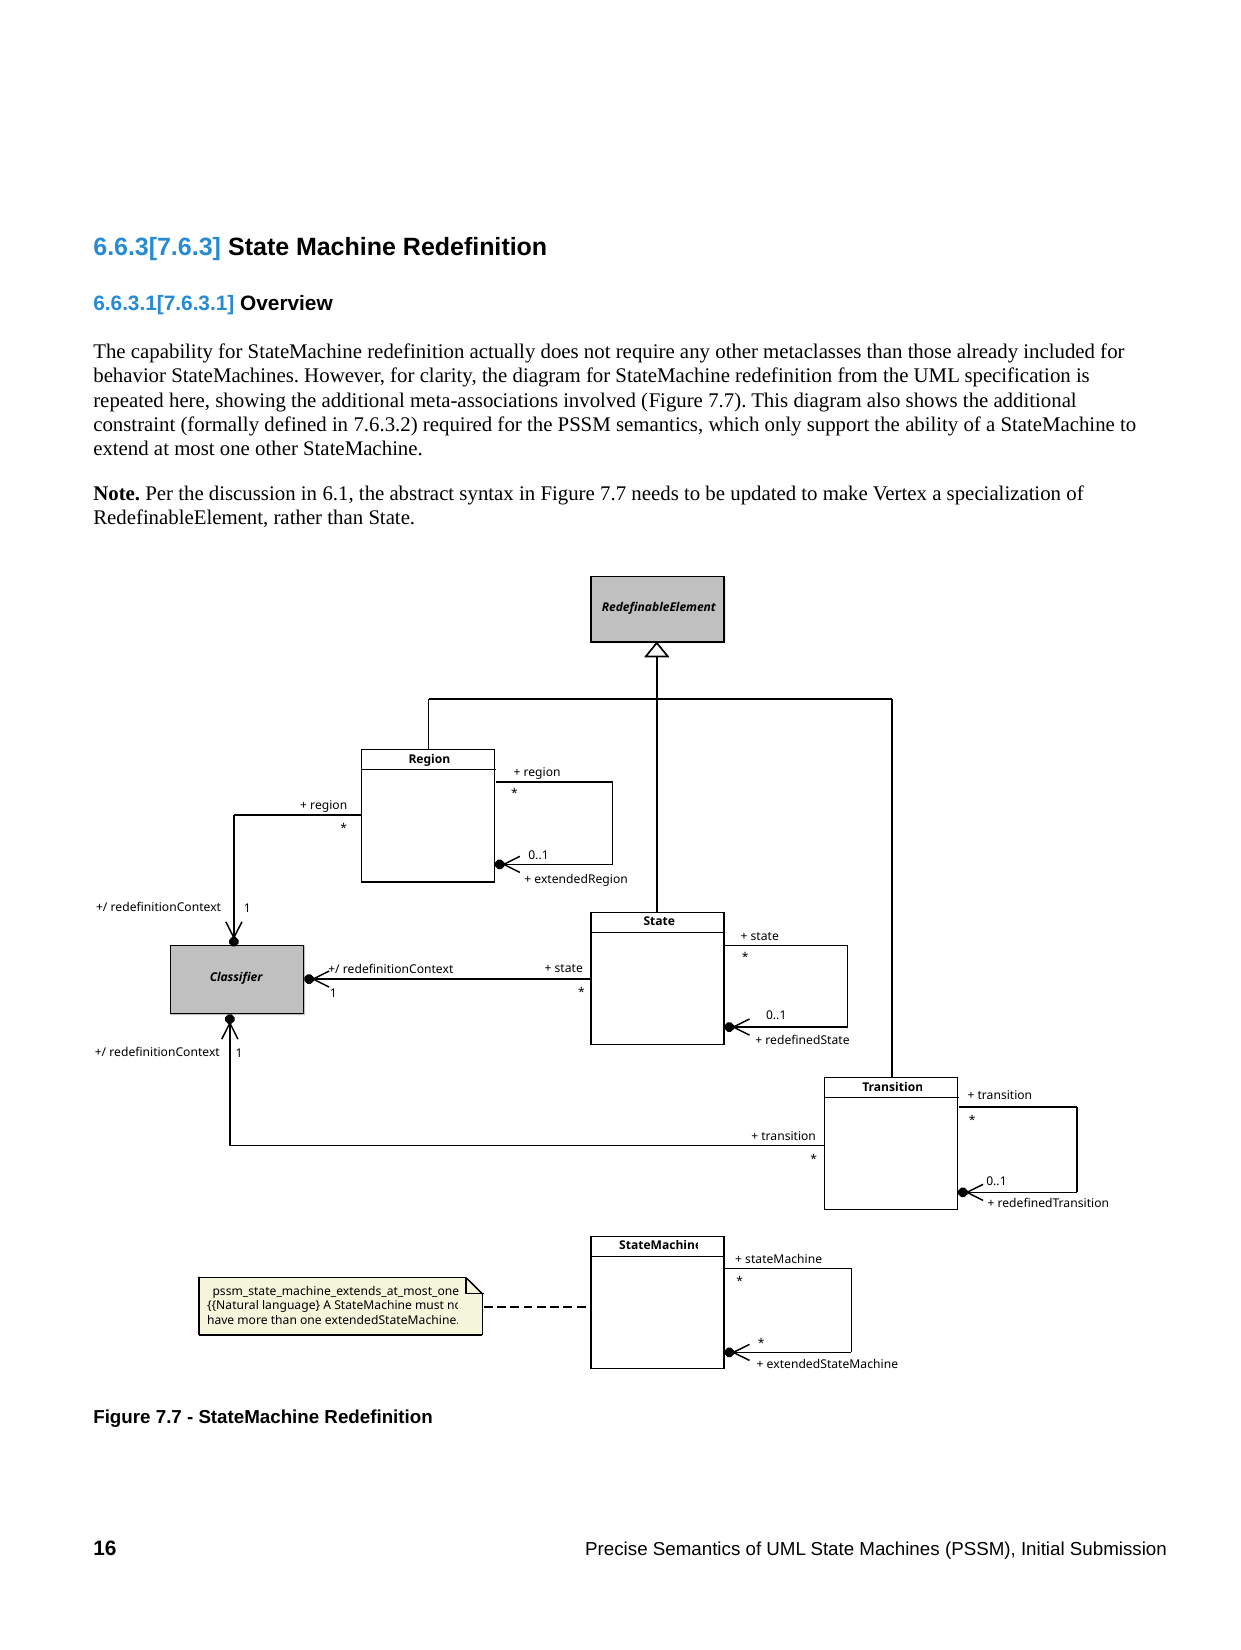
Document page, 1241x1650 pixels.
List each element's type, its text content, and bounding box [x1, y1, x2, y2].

subtitle Overview [93, 289, 1164, 314]
subtitle State Machine Redefinition [93, 231, 1164, 260]
text The capability for StateMachine redefinition actually does not require any other metaclasses than those already included for behavior StateMachines. However, for clarity, the diagram for StateMachine redefinition from the UML specification is repeated here, showing the additional meta-associations involved (Figure 7.7). This diagram also shows the additional constraint (formally defined in 7.6.3.2) required for the PSSM semantics, which only support the ability of a StateMachine to extend at most one other StateMachine. [93, 339, 1164, 460]
text Figure 7.7 - StateMachine Redefinition [93, 562, 1080, 1427]
text Note. Per the discussion in 6.1, the abstract syntax in Figure 7.7 needs to be updated to make Vertex a specialization of RedefinableElement, rather than State. [93, 481, 1164, 529]
